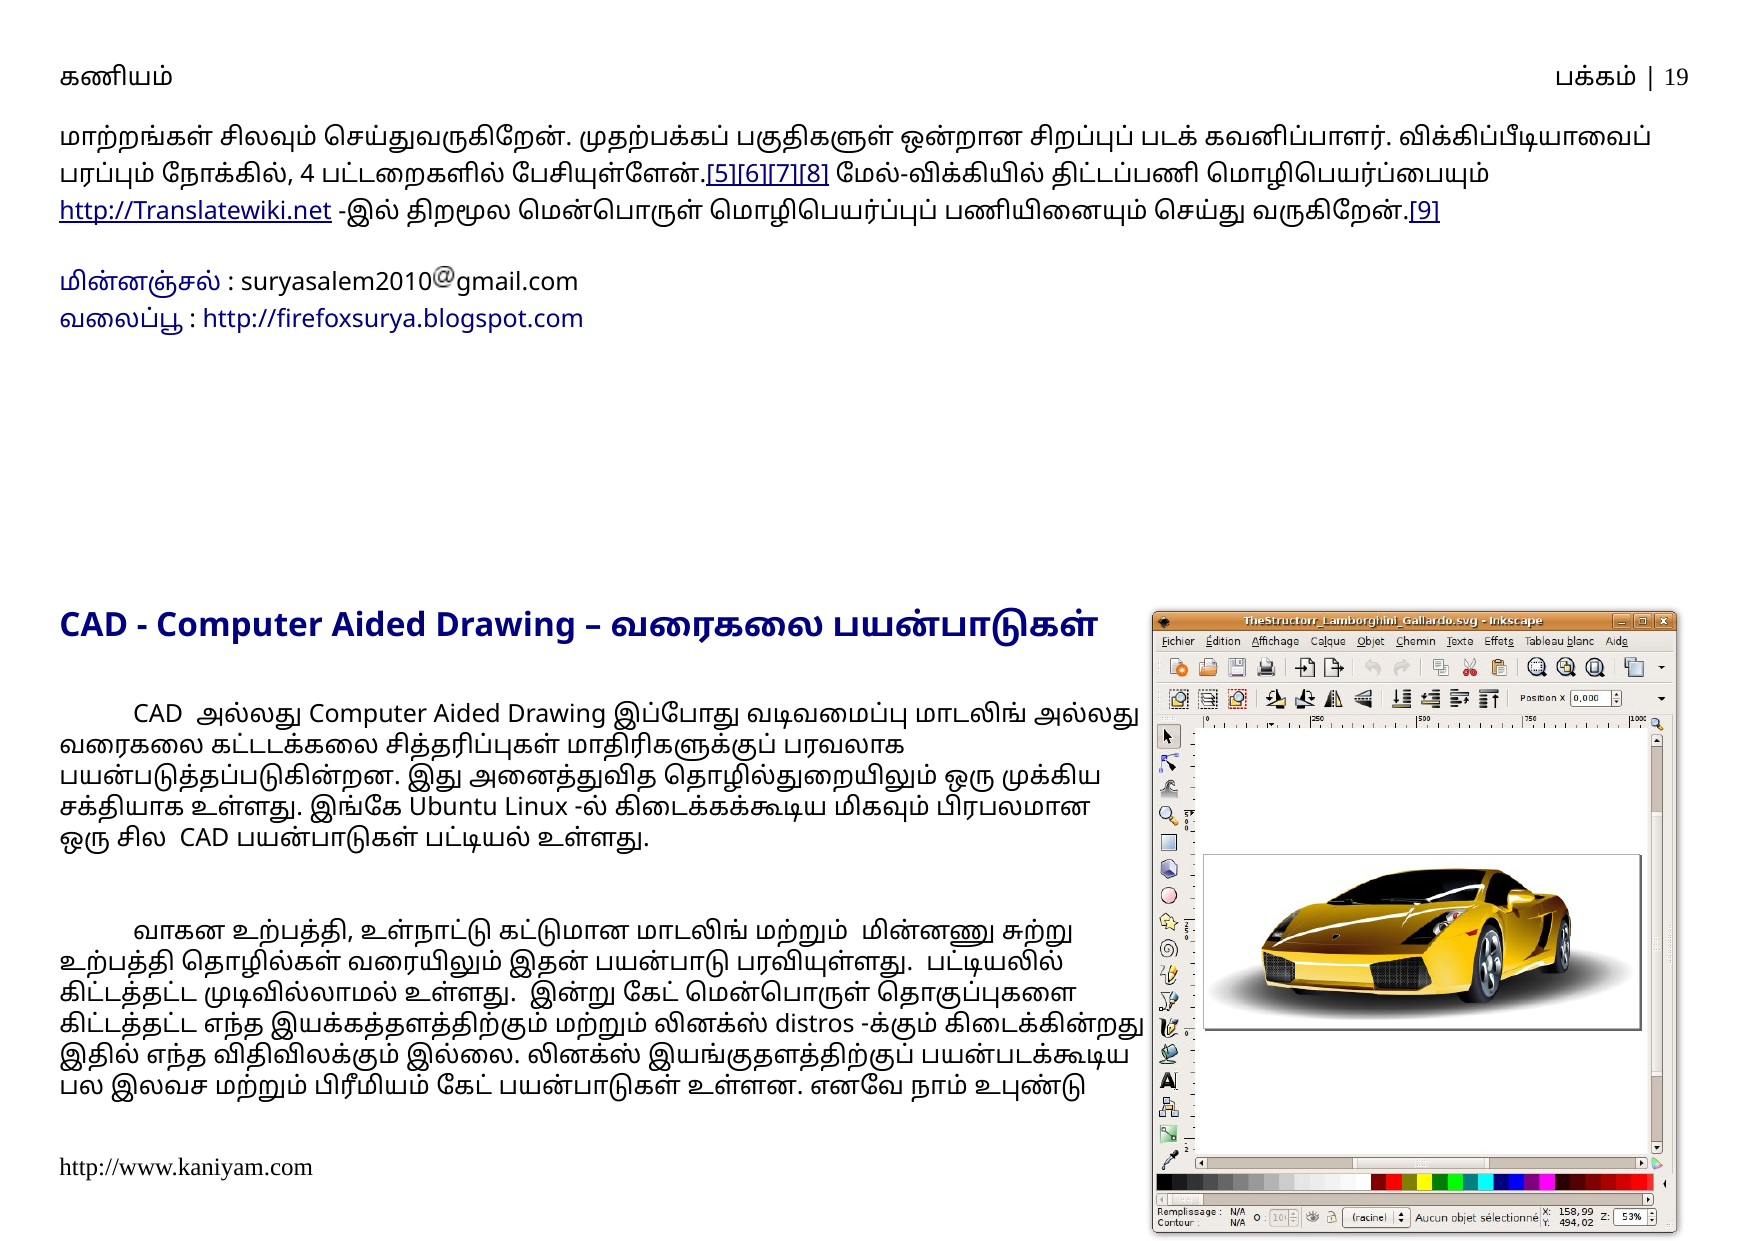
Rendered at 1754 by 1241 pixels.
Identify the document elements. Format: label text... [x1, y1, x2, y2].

text மாற்றங்கள் சிலவும் செய்துவருகிறேன். முதற்பக்கப் பகுதிகளுள் ஒன்றான சிறப்புப் படக் கவனிப்பாளர். விக்கிப்பீடியாவைப் பரப்பும் நோக்கில், 4 பட்டறைகளில் பேசியுள்ளேன்.[5][6][7][8] மேல்-விக்கியில் திட்டப்பணி மொழிபெயர்ப்பையும் http://Translatewiki.net -இல் திறமூல மென்பொருள் மொழிபெயர்ப்புப் பணியினையும் செய்து வருகிறேன்.[9] [59, 118, 1695, 229]
text மின்னஞ்சல் : suryasalem2010gmail.com [59, 263, 1695, 301]
picture [432, 266, 456, 291]
text CAD அல்லது Computer Aided Drawing இப்போது வடிவமைப்பு மாடலிங் அல்லது வரைகலை கட்டடக்கலை சித்தரிப்புகள் மாதிரிகளுக்குப் பரவலாக பயன்படுத்தப்படுகின்றன. இது அனைத்துவித தொழில்துறையிலும் ஒரு முக்கிய சக்தியாக உள்ளது. இங்கே Ubuntu Linux -ல் கிடைக்கக்கூடிய மிகவும் பிரபலமான ஒரு சில CAD பயன்பாடுகள் பட்டியல் உள்ளது. [59, 696, 1145, 856]
text வாகன உற்பத்தி, உள்நாட்டு கட்டுமான மாடலிங் மற்றும் மின்னணு சுற்று உற்பத்தி தொழில்கள் வரையிலும் இதன் பயன்பாடு பரவியுள்ளது. பட்டியலில் கிட்டத்தட்ட முடிவில்லாமல் உள்ளது. இன்று கேட் மென்பொருள் தொகுப்புகளை கிட்டத்தட்ட எந்த இயக்கத்தளத்திற்கும் மற்றும் லினக்ஸ் distros -க்கும் கிடைக்கின்றது இதில் எந்த விதிவிலக்கும் இல்லை. லினக்ஸ் இயங்குதளத்திற்குப் பயன்படக்கூடிய பல இலவச மற்றும் பிரீமியம் கேட் பயன்பாடுகள் உள்ளன. எனவே நாம் உபுண்டு [59, 918, 1145, 1104]
subtitle CAD - Computer Aided Drawing – வரைகலை பயன்பாடுகள் [59, 601, 1695, 649]
text வலைப்பூ : http://firefoxsurya.blogspot.com [59, 301, 1695, 337]
picture [1145, 604, 1685, 1241]
